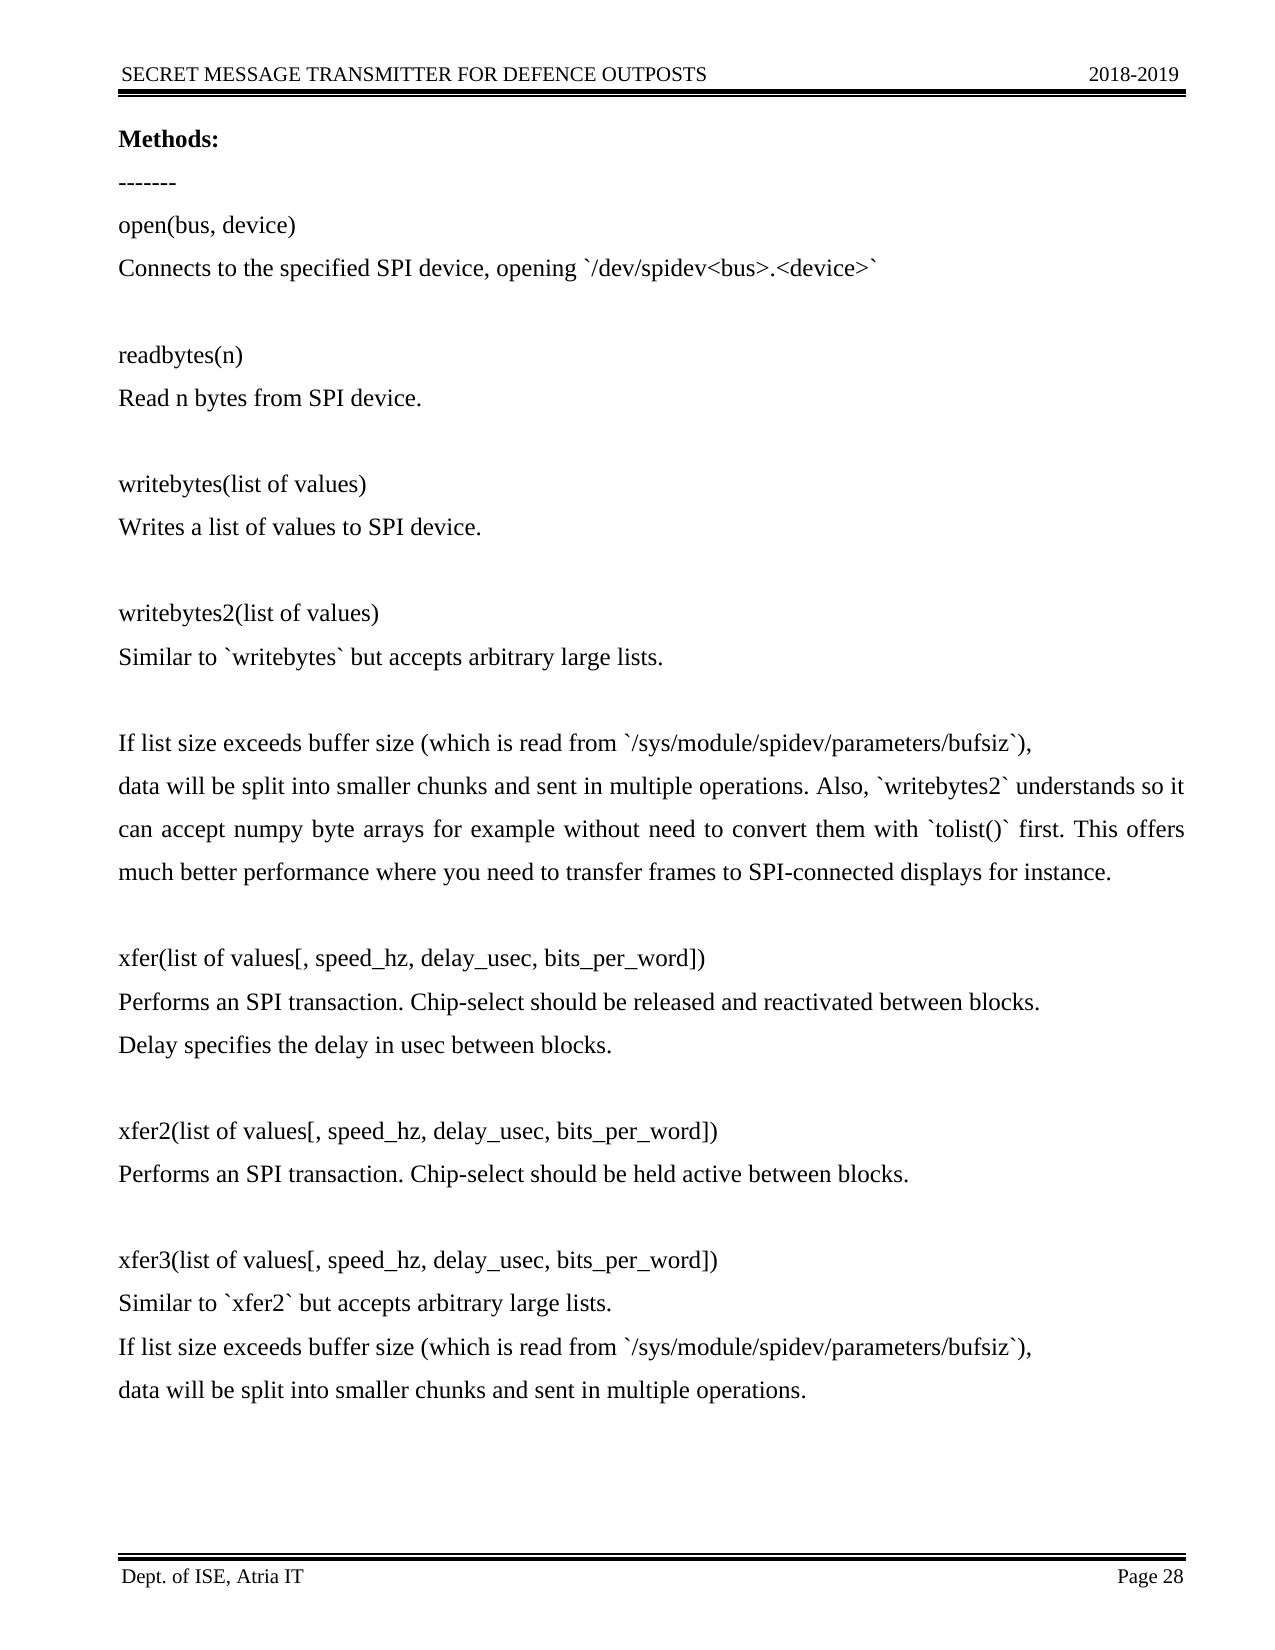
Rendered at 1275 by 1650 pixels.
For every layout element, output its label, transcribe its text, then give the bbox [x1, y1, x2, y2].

text xfer3(list of values[, speed_hz, delay_usec, bits_per_word]) [118, 1245, 1186, 1274]
text writebytes(list of values) [118, 469, 1186, 498]
text If list size exceeds buffer size (which is read from `/sys/module/spidev/parameters/bufsiz`), [118, 1332, 1186, 1360]
text readbytes(n) [118, 340, 1186, 368]
text Similar to `writebytes` but accepts arbitrary large lists. [118, 642, 1186, 670]
text xfer2(list of values[, speed_hz, delay_usec, bits_per_word]) [118, 1116, 1186, 1145]
text Read n bytes from SPI device. [118, 383, 1186, 412]
text Delay specifies the delay in usec between blocks. [118, 1030, 1186, 1058]
text Performs an SPI transaction. Chip-select should be held active between blocks. [118, 1159, 1186, 1188]
text ------- [118, 167, 1186, 196]
text If list size exceeds buffer size (which is read from `/sys/module/spidev/parameters/bufsiz`), [118, 728, 1186, 757]
text data will be split into smaller chunks and sent in multiple operations. [118, 1375, 1186, 1403]
text xfer(list of values[, speed_hz, delay_usec, bits_per_word]) [118, 943, 1186, 972]
text Similar to `xfer2` but accepts arbitrary large lists. [118, 1288, 1186, 1317]
text Performs an SPI transaction. Chip-select should be released and reactivated between blocks. [118, 987, 1186, 1015]
text open(bus, device) [118, 210, 1186, 239]
text writebytes2(list of values) [118, 598, 1186, 627]
text data will be split into smaller chunks and sent in multiple operations. Also, `writebytes2` understands so it can accept numpy byte arrays for example without need to convert them with `tolist()` first. This offers much better performance where you need to transfer frames to SPI-connected displays for instance. [118, 771, 1186, 886]
text Methods: [118, 124, 1186, 153]
text Connects to the specified SPI device, opening `/dev/spidev<bus>.<device>` [118, 253, 1186, 282]
text Writes a list of values to SPI device. [118, 512, 1186, 541]
